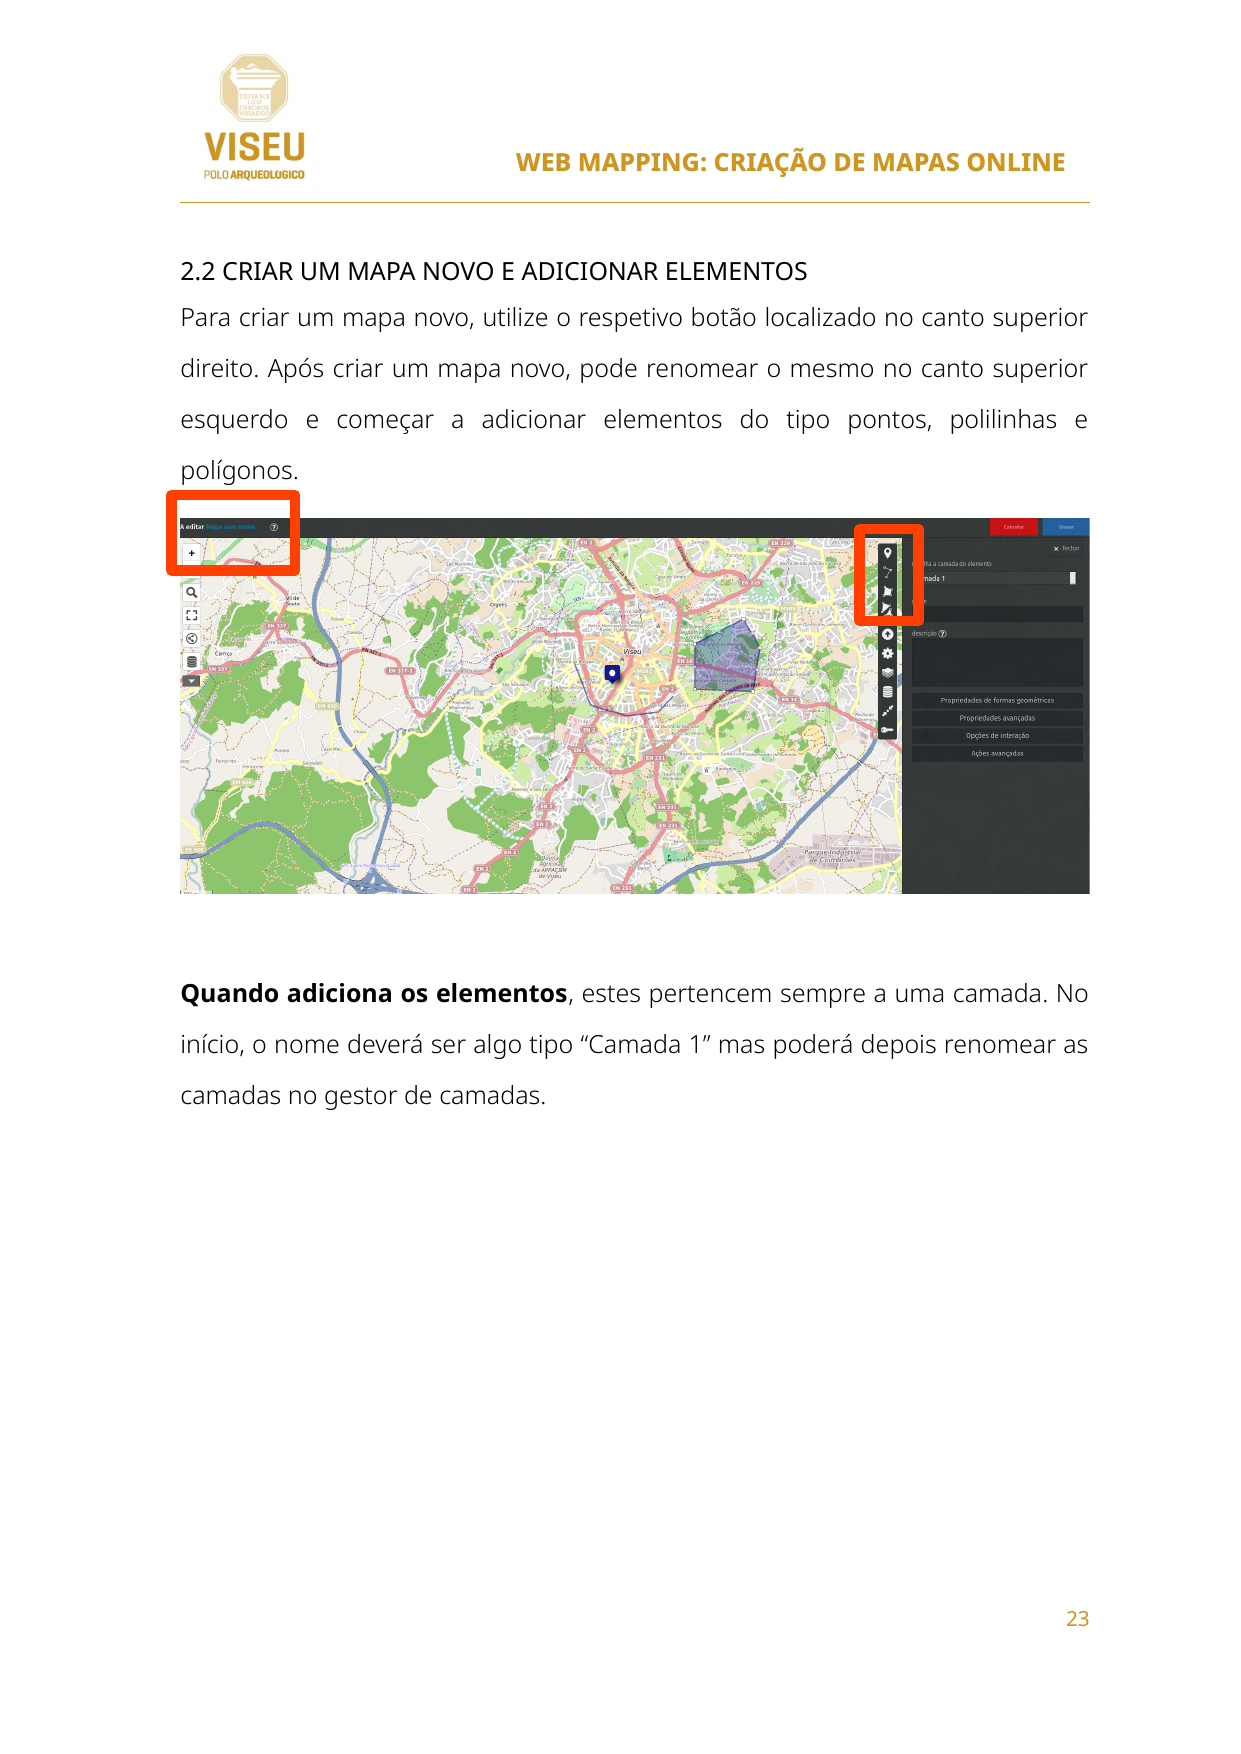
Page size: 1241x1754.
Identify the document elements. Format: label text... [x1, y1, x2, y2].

picture [180, 518, 290, 565]
text Quando adiciona os elementos, estes pertencem sempre a uma camada. No início, o nome deverá ser algo tipo “Camada 1” mas poderá depois renomear as camadas no gestor de camadas. [180, 976, 1090, 1112]
subtitle 2.2 Criar um mapa novo e adicionar elementos [180, 253, 1090, 287]
picture [180, 518, 1090, 894]
text Para criar um mapa novo, utilize o respetivo botão localizado no canto superior direito. Após criar um mapa novo, pode renomear o mesmo no canto superior esquerdo e começar a adicionar elementos do tipo pontos, polilinhas e polígonos. [180, 300, 1090, 487]
